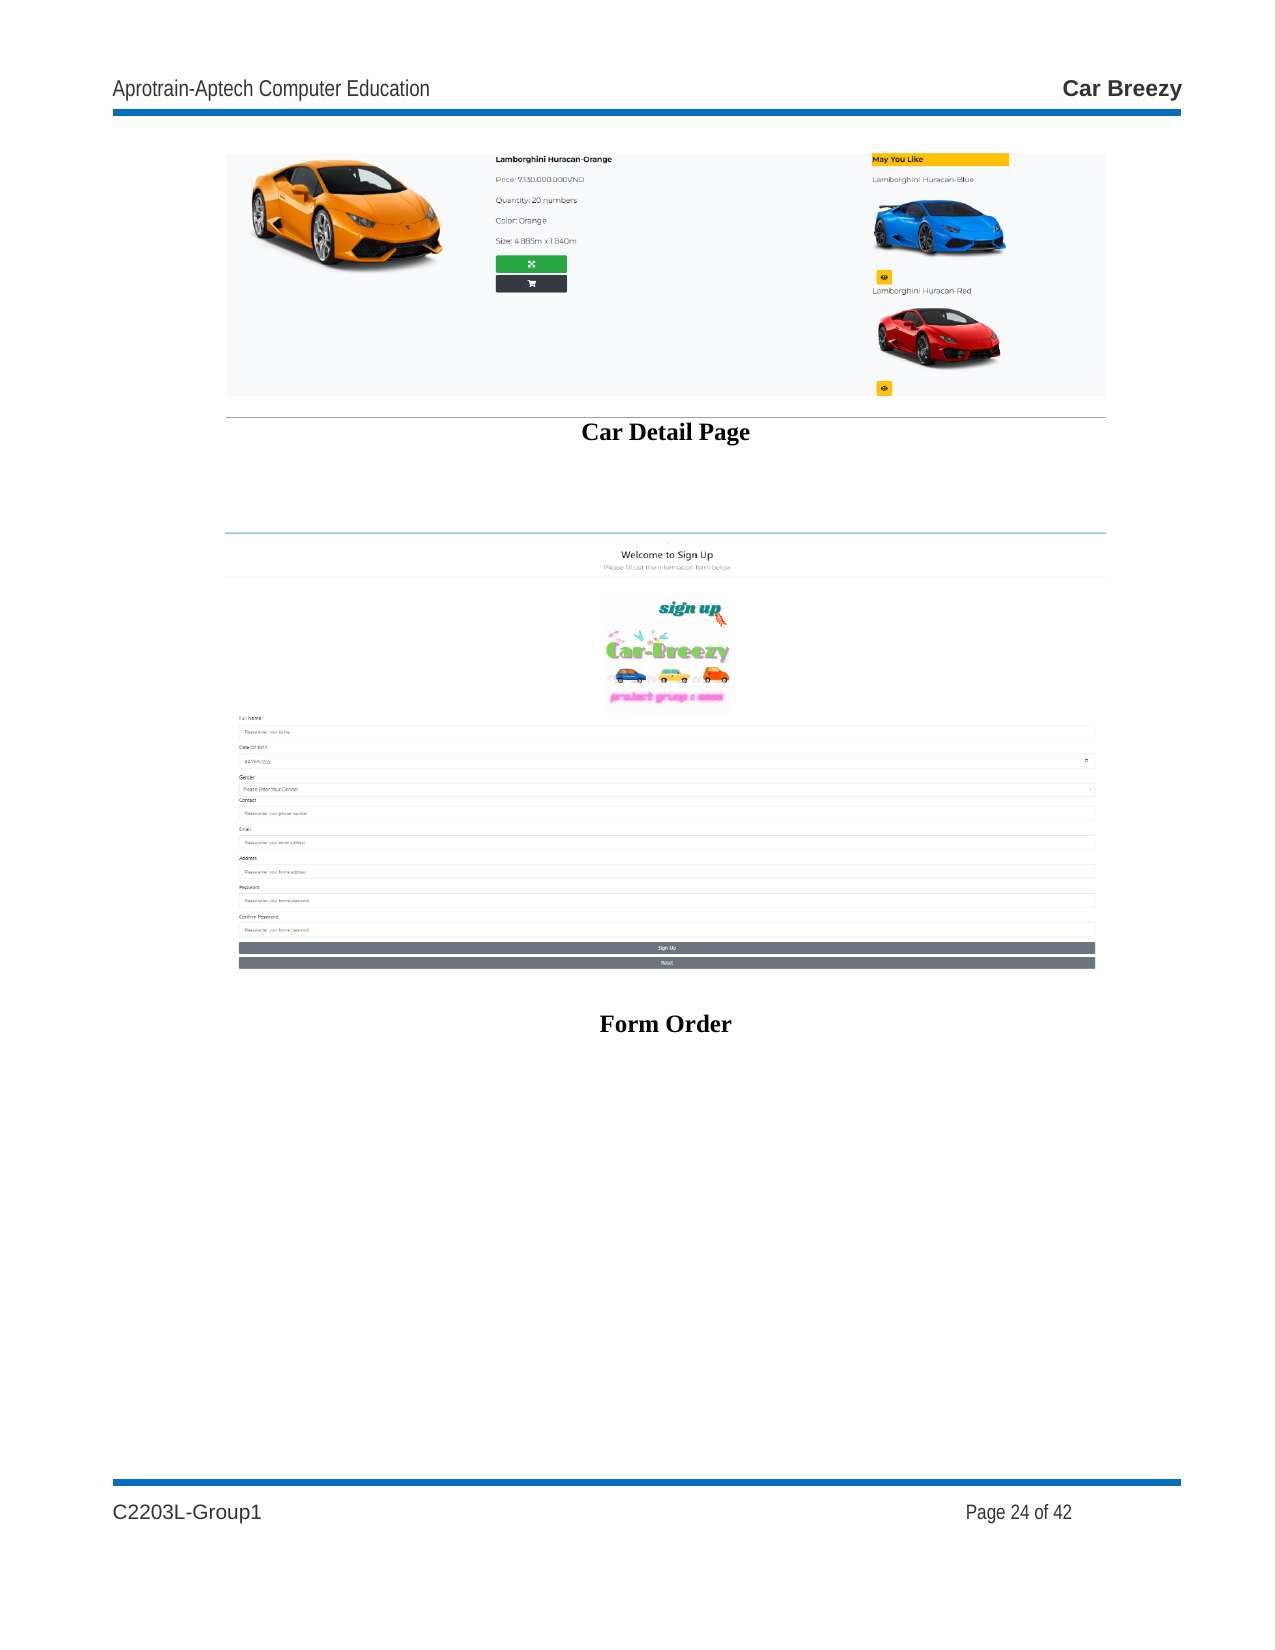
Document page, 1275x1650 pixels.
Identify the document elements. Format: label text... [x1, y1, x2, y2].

text Car Detail Page [225, 418, 1106, 446]
text Form Order [225, 1009, 1106, 1038]
